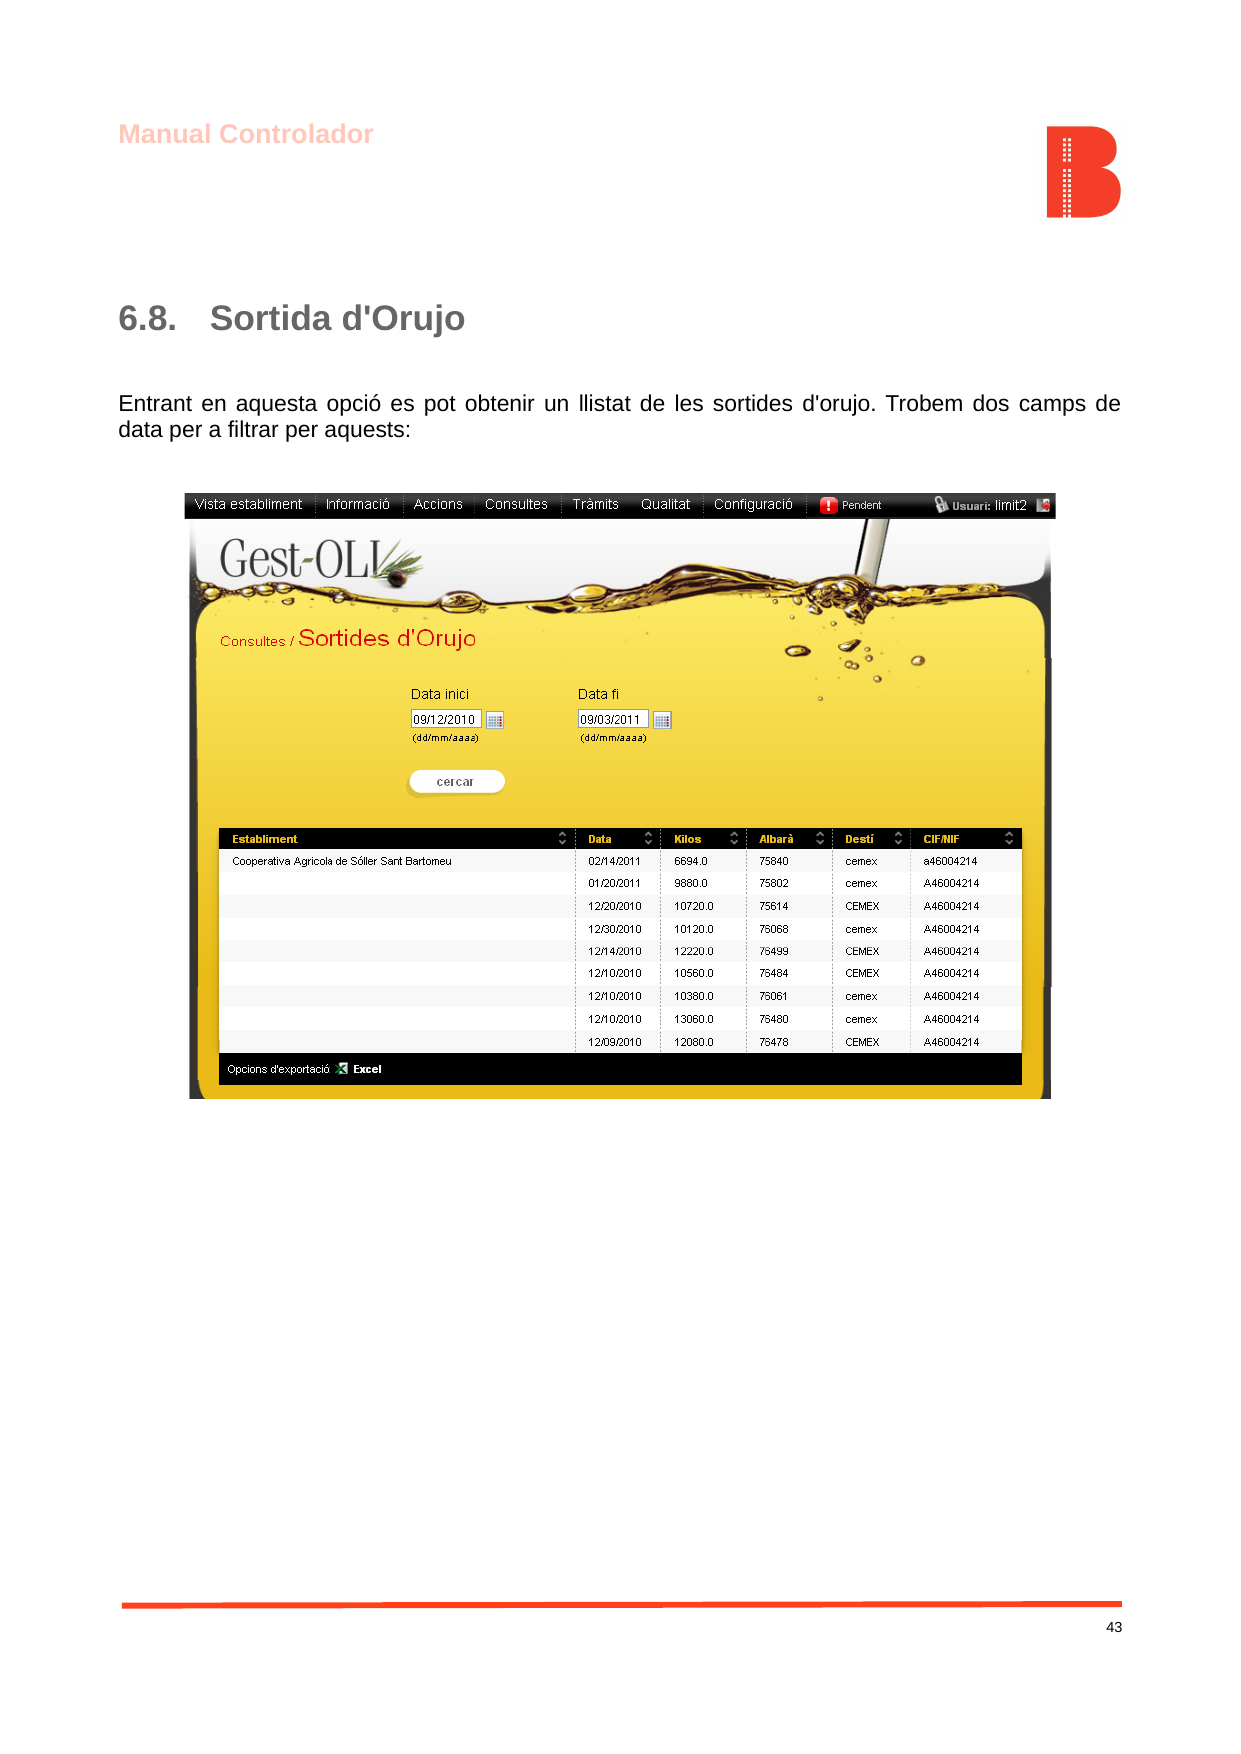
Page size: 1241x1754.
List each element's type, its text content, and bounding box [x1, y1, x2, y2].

picture [1036, 124, 1130, 221]
text Entrant en aquesta opció es pot obtenir un llistat de les sortides d'orujo. Trobem dos camps de data per a filtrar per aquests: [118, 390, 1122, 442]
picture [184, 493, 1056, 1099]
subtitle Sortida d'Orujo [118, 298, 1122, 338]
